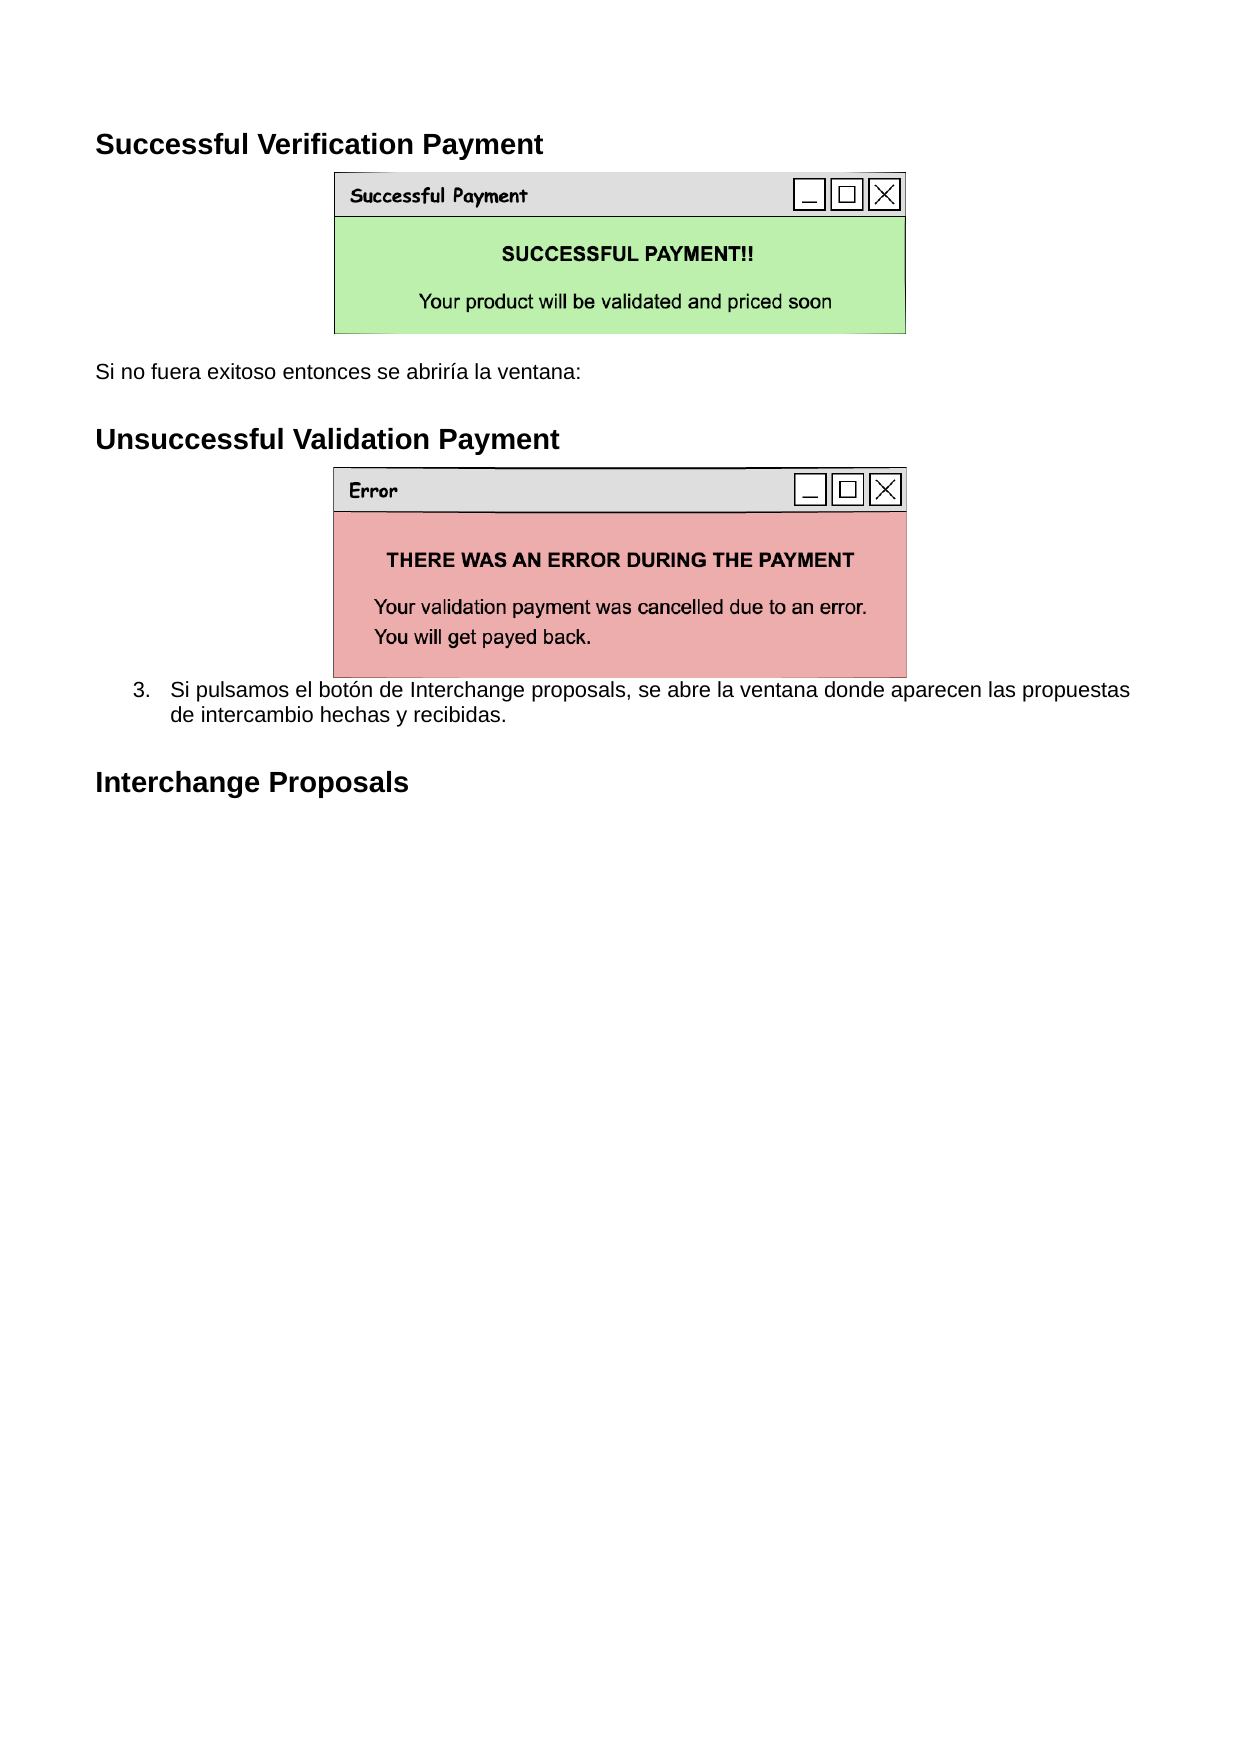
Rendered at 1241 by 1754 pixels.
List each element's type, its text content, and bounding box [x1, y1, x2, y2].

subtitle Successful Verification Payment [95, 127, 1145, 160]
list Si pulsamos el botón de Interchange proposals, se abre la ventana donde aparecen las propuestas de intercambio hechas y recibidas. [133, 468, 1145, 728]
subtitle Interchange Proposals [95, 765, 1145, 799]
text Si no fuera exitoso entonces se abriría la ventana: [95, 173, 1145, 384]
subtitle Unsuccessful Validation Payment [95, 422, 1145, 455]
